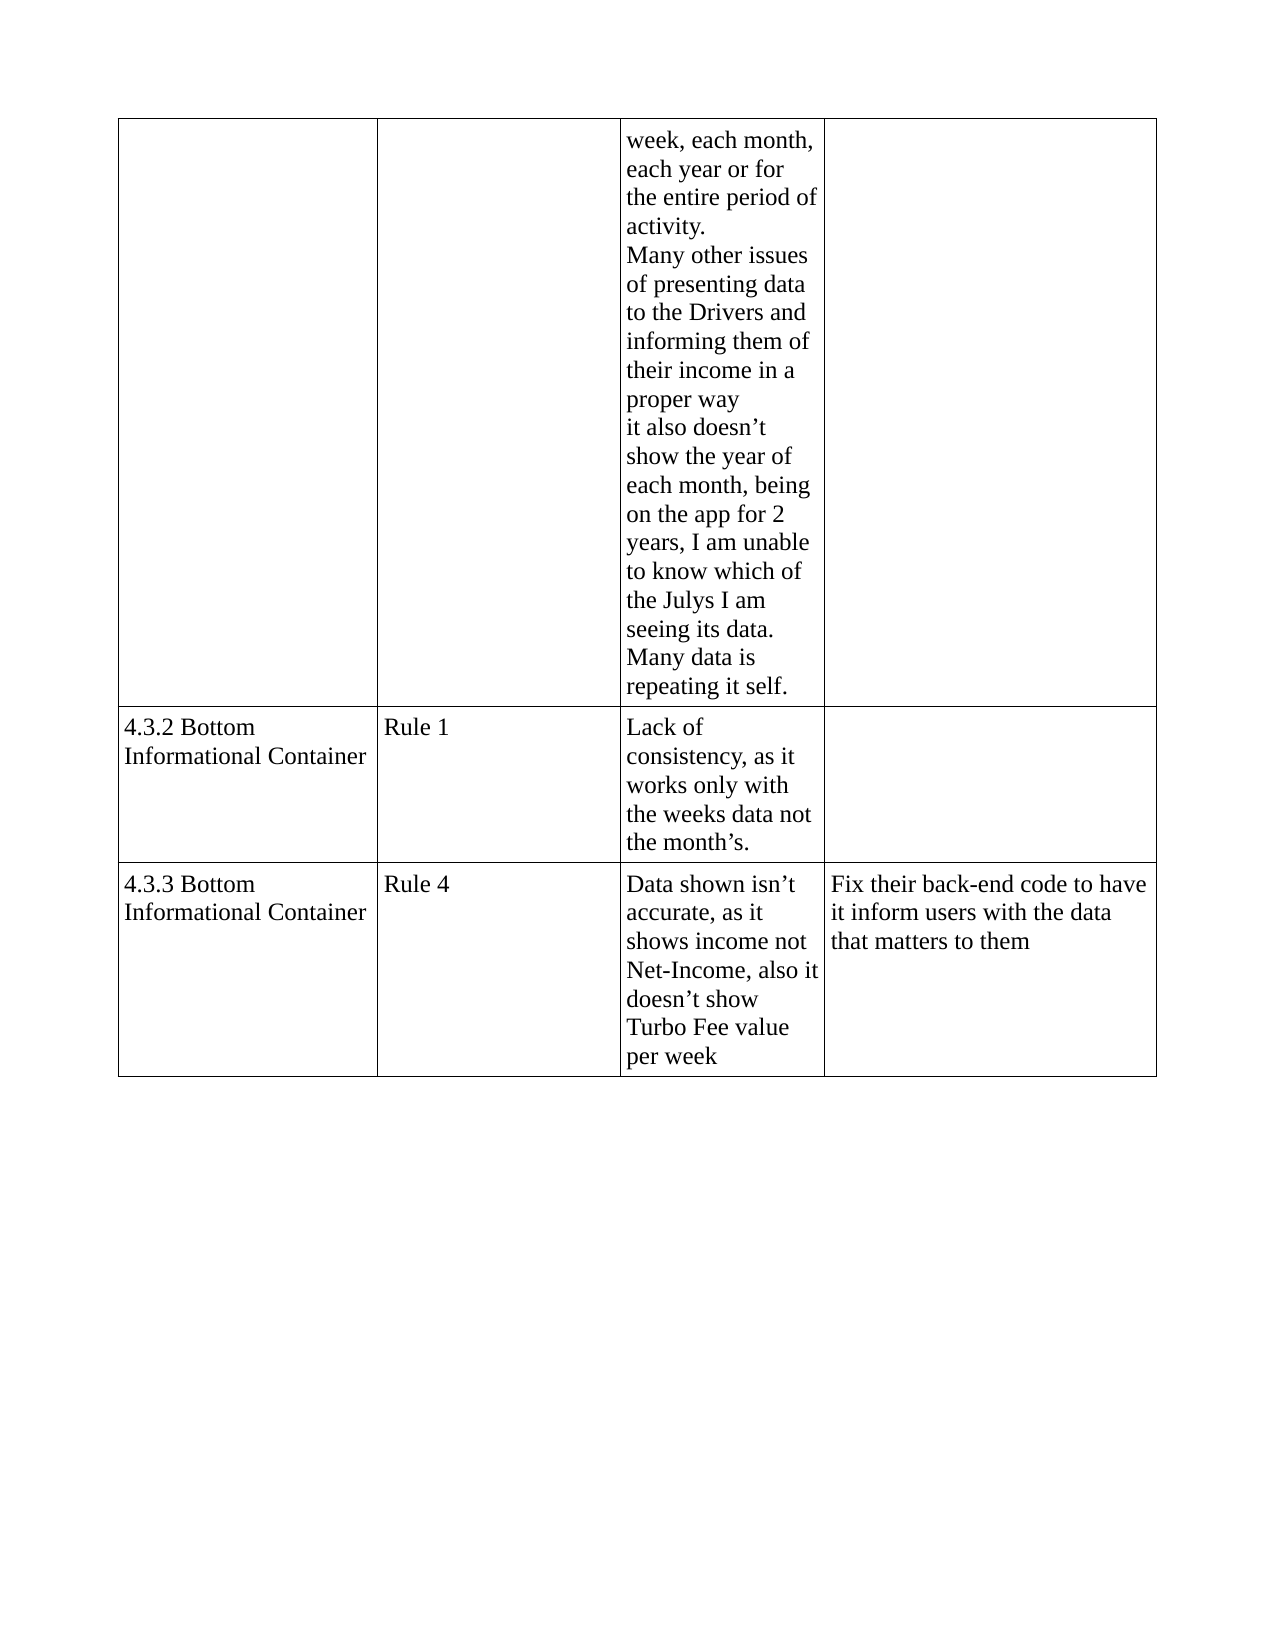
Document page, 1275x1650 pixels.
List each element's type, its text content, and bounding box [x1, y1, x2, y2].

table_cell [119, 119, 377, 706]
table_cell Rule 1 [378, 707, 620, 862]
table_cell week, each month, each year or for the entire period of activity. Many other issues of presenting data to the Drivers and informing them of their income in a proper way it also doesn’t show the year of each month, being on the app for 2 years, I am unable to know which of the Julys I am seeing its data. Many data is repeating it self. [621, 119, 824, 706]
table_cell 4.3.2 Bottom Informational Container [119, 707, 377, 862]
table_cell Fix their back-end code to have it inform users with the data that matters to them [825, 863, 1156, 1076]
table_cell [378, 119, 620, 706]
table_cell Lack of consistency, as it works only with the weeks data not the month’s. [621, 707, 824, 862]
table_cell [825, 119, 1156, 706]
table_cell 4.3.3 Bottom Informational Container [119, 863, 377, 1076]
table_cell Data shown isn’t accurate, as it shows income not Net-Income, also it doesn’t show Turbo Fee value per week [621, 863, 824, 1076]
table_cell [825, 707, 1156, 862]
table_cell Rule 4 [378, 863, 620, 1076]
